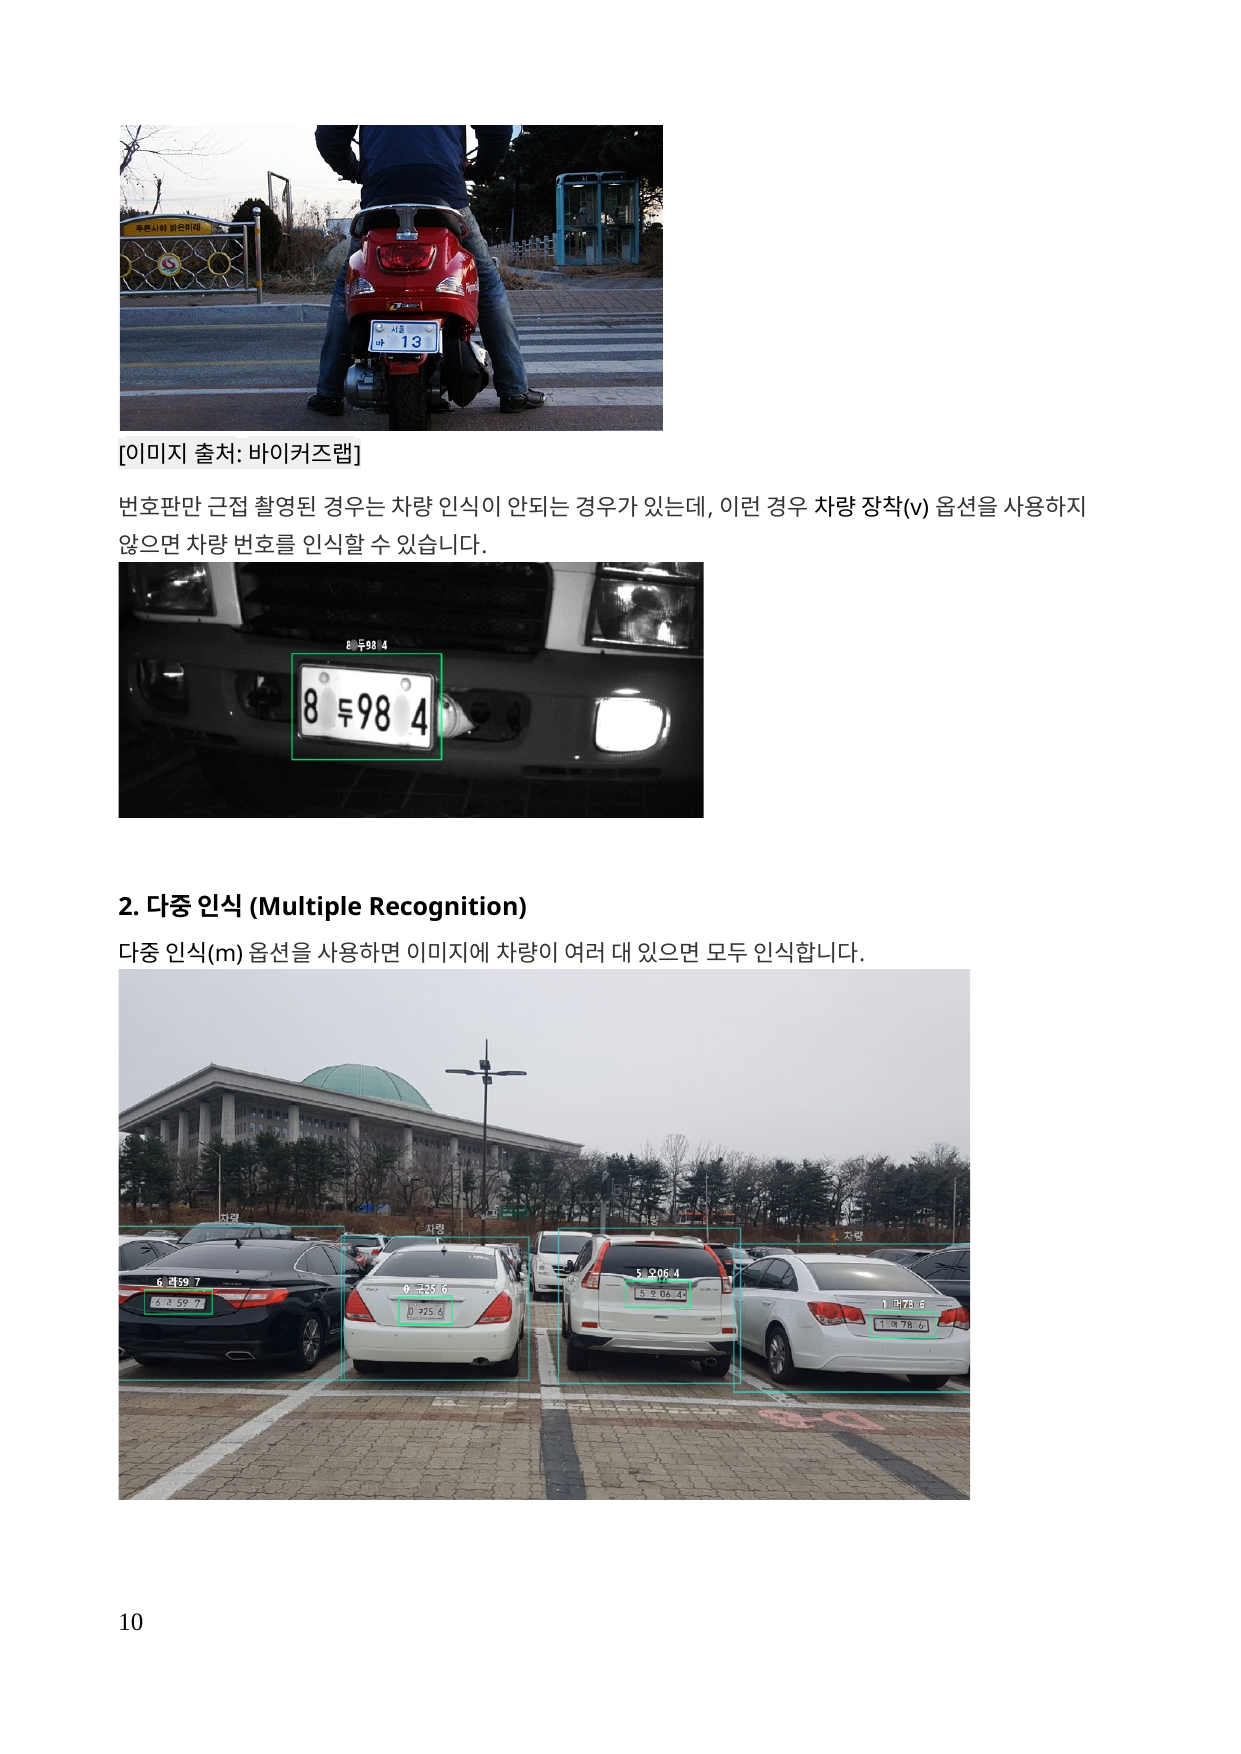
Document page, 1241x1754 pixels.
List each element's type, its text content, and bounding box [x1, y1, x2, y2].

picture [118, 562, 704, 818]
subtitle 2. 다중 인식 (Multiple Recognition) [118, 886, 1122, 922]
text [이미지 출처: 바이커즈랩] [118, 118, 1122, 469]
picture [119, 125, 663, 431]
picture [118, 969, 971, 1500]
text 다중 인식(m) 옵션을 사용하면 이미지에 차량이 여러 대 있으면 모두 인식합니다. [118, 935, 1122, 1564]
text 번호판만 근접 촬영된 경우는 차량 인식이 안되는 경우가 있는데, 이런 경우 차량 장착(v) 옵션을 사용하지 않으면 차량 번호를 인식할 수 있습니다. [118, 488, 1122, 846]
